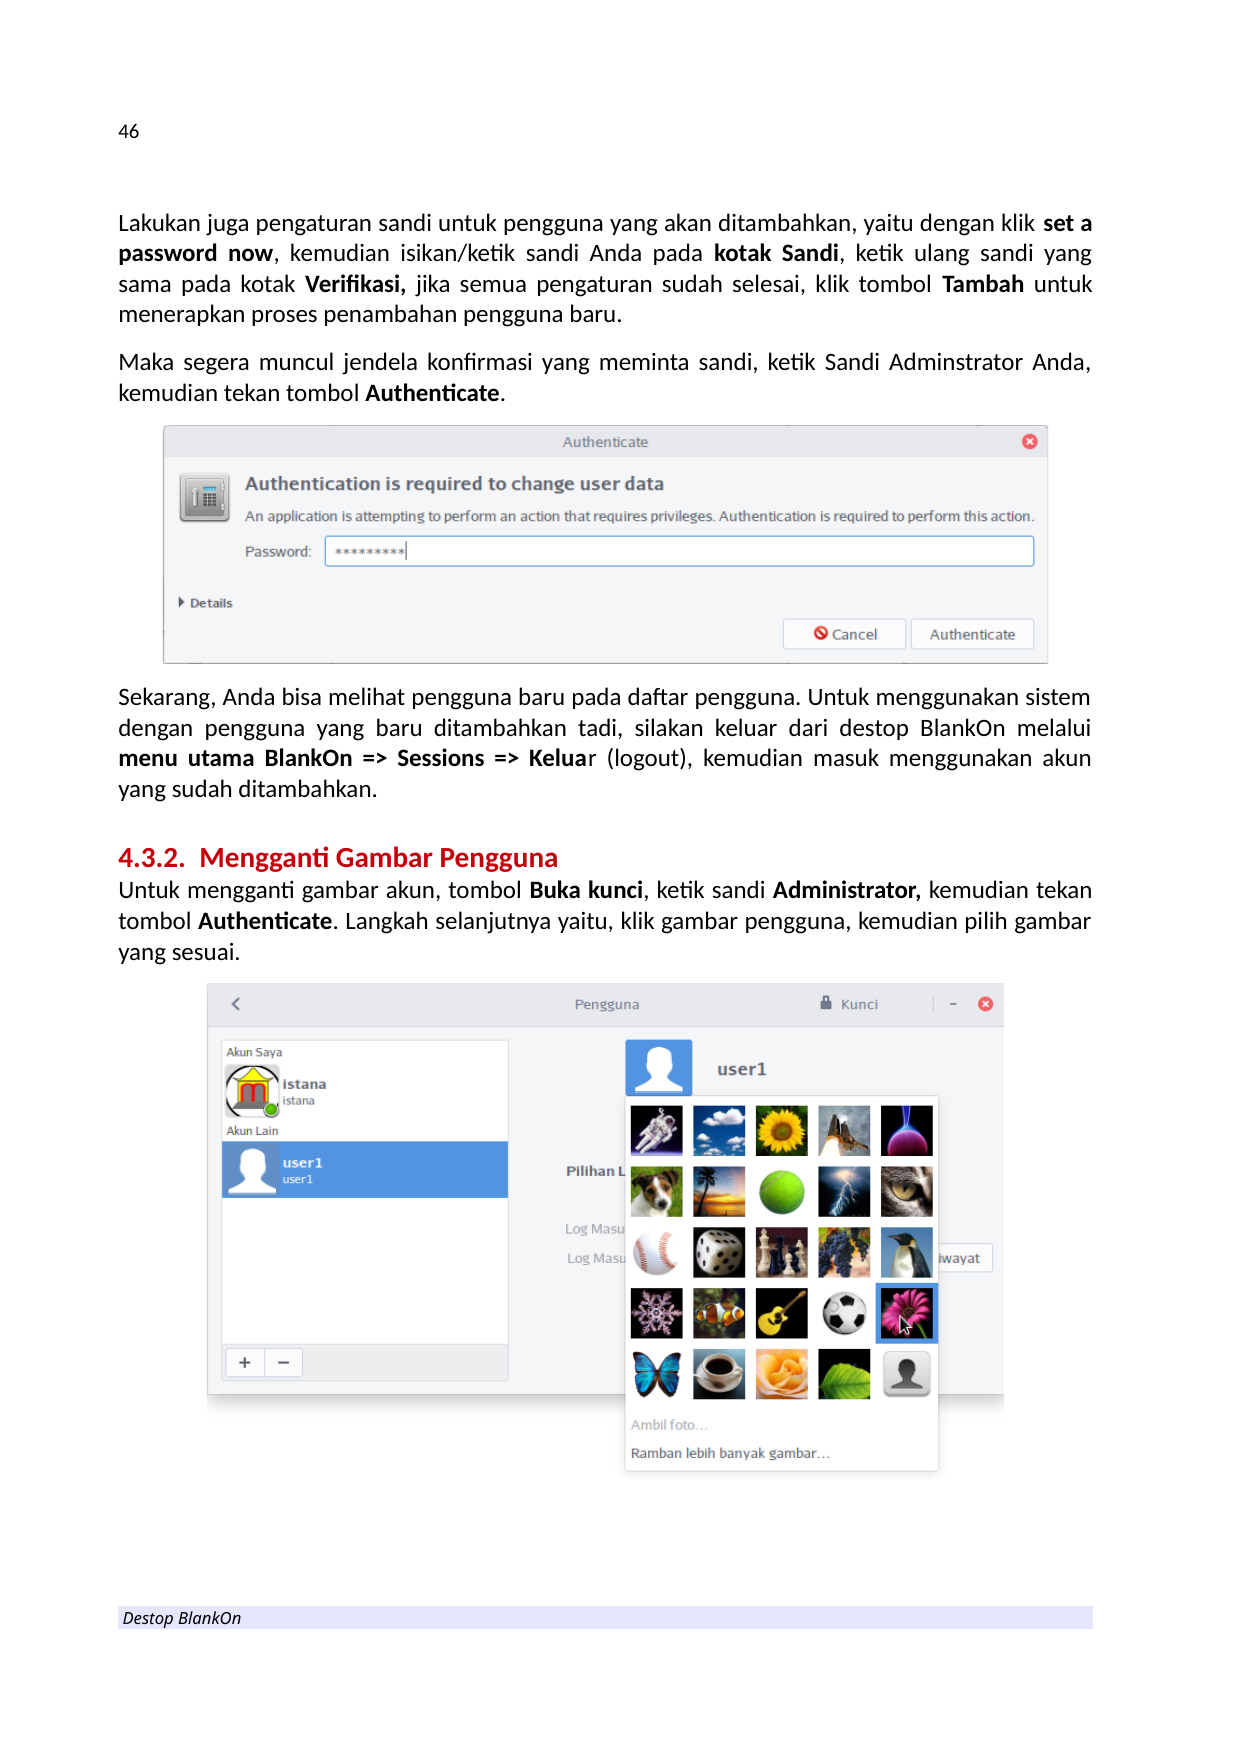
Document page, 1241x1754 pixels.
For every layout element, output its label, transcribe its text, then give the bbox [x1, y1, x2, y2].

text Lakukan juga pengaturan sandi untuk pengguna yang akan ditambahkan, yaitu dengan klik set a password now, kemudian isikan/ketik sandi Anda pada kotak Sandi, ketik ulang sandi yang sama pada kotak Verifikasi, jika semua pengaturan sudah selesai, klik tombol Tambah untuk menerapkan proses penambahan pengguna baru. [118, 207, 1093, 329]
text Untuk mengganti gambar akun, tombol Buka kunci, ketik sandi Administrator, kemudian tekan tombol Authenticate. Langkah selanjutnya yaitu, klik gambar pengguna, kemudian pilih gambar yang sesuai. [118, 874, 1093, 966]
picture [206, 983, 1004, 1479]
text Sekarang, Anda bisa melihat pengguna baru pada daftar pengguna. Untuk menggunakan sistem dengan pengguna yang baru ditambahkan tadi, silakan keluar dari destop BlankOn melalui menu utama BlankOn => Sessions => Keluar (logout), kemudian masuk menggunakan akun yang sudah ditambahkan. [118, 425, 1093, 803]
subtitle Mengganti Gambar Pengguna [118, 839, 1093, 874]
text Maka segera muncul jendela konfirmasi yang meminta sandi, ketik Sandi Adminstrator Anda, kemudian tekan tombol Authenticate. [118, 346, 1093, 407]
picture [162, 425, 1049, 664]
